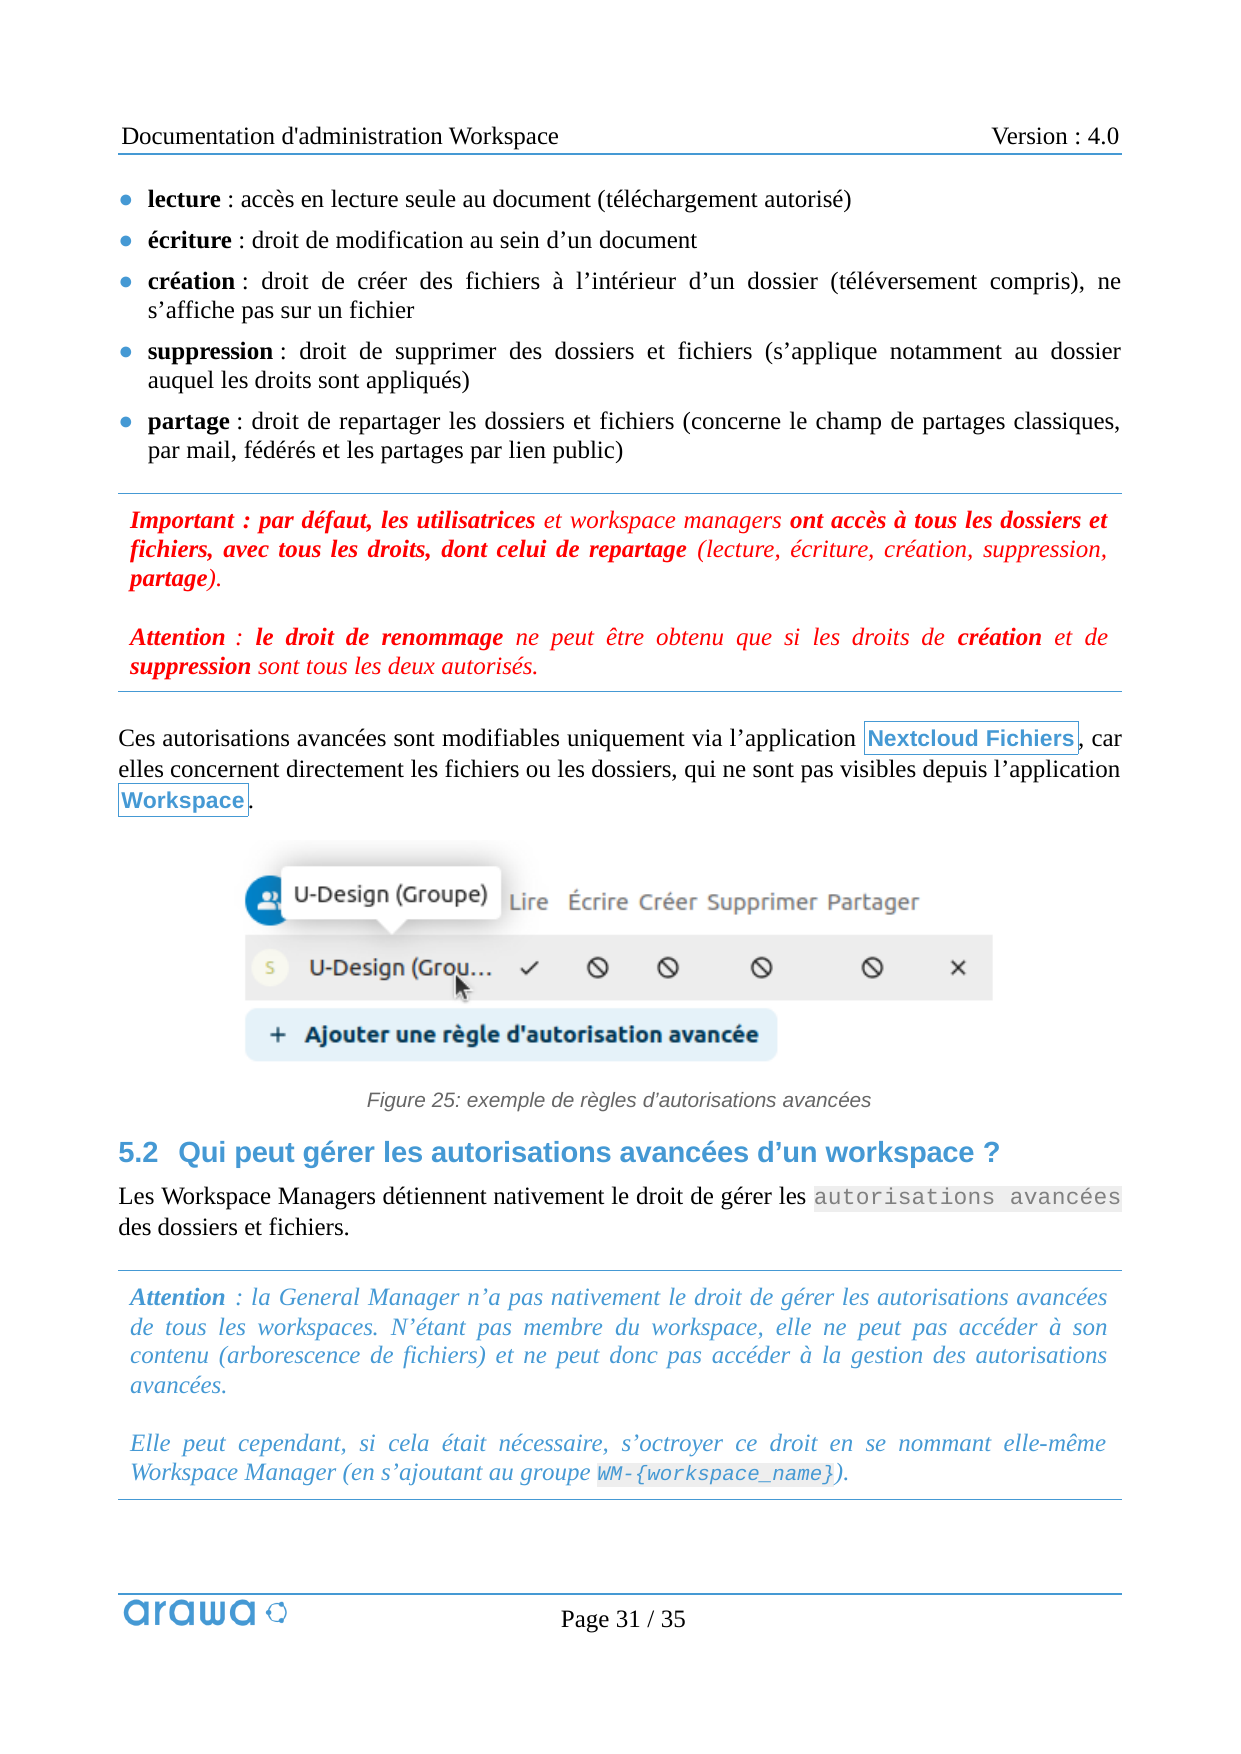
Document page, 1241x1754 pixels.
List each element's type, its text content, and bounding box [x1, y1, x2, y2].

picture [121, 1597, 290, 1628]
text Attention : la General Manager n’a pas nativement le droit de gérer les autorisations avancées de tous les workspaces. N’étant pas membre du workspace, elle ne peut pas accéder à son contenu (arborescence de fichiers) et ne peut donc pas accéder à la gestion des autorisations avancées. [118, 1271, 1122, 1398]
list écriture : droit de modification au sein d’un document [118, 225, 1122, 254]
picture [233, 840, 1007, 1088]
text Les Workspace Managers détiennent nativement le droit de gérer les autorisations avancées des dossiers et fichiers. [118, 1181, 1122, 1241]
list partage : droit de repartager les dossiers et fichiers (concerne le champ de partages classiques, par mail, fédérés et les partages par lien public) [118, 406, 1122, 464]
text Ces autorisations avancées sont modifiables uniquement via l’application Nextcloud Fichiers, car elles concernent directement les fichiers ou les dossiers, qui ne sont pas visibles depuis l’application Workspace. [118, 721, 1122, 816]
list création : droit de créer des fichiers à l’intérieur d’un dossier (téléversement compris), ne s’affiche pas sur un fichier [118, 266, 1122, 324]
list lecture : accès en lecture seule au document (téléchargement autorisé) [118, 184, 1122, 213]
list suppression : droit de supprimer des dossiers et fichiers (s’applique notamment au dossier auquel les droits sont appliqués) [118, 336, 1122, 394]
text Elle peut cependant, si cela était nécessaire, s’octroyer ce droit en se nommant elle-même Workspace Manager (en s’ajoutant au groupe WM-{workspace_name}). [118, 1416, 1122, 1499]
text Figure 25: exemple de règles d’autorisations avancées [234, 1088, 1007, 1112]
subtitle Qui peut gérer les autorisations avancées d’un workspace ? [118, 1135, 1122, 1169]
text Attention : le droit de renommage ne peut être obtenu que si les droits de création et de suppression sont tous les deux autorisés. [118, 610, 1122, 691]
text Important : par défaut, les utilisatrices et workspace managers ont accès à tous les dossiers et fichiers, avec tous les droits, dont celui de repartage (lecture, écriture, création, suppression, partage). [118, 494, 1122, 592]
